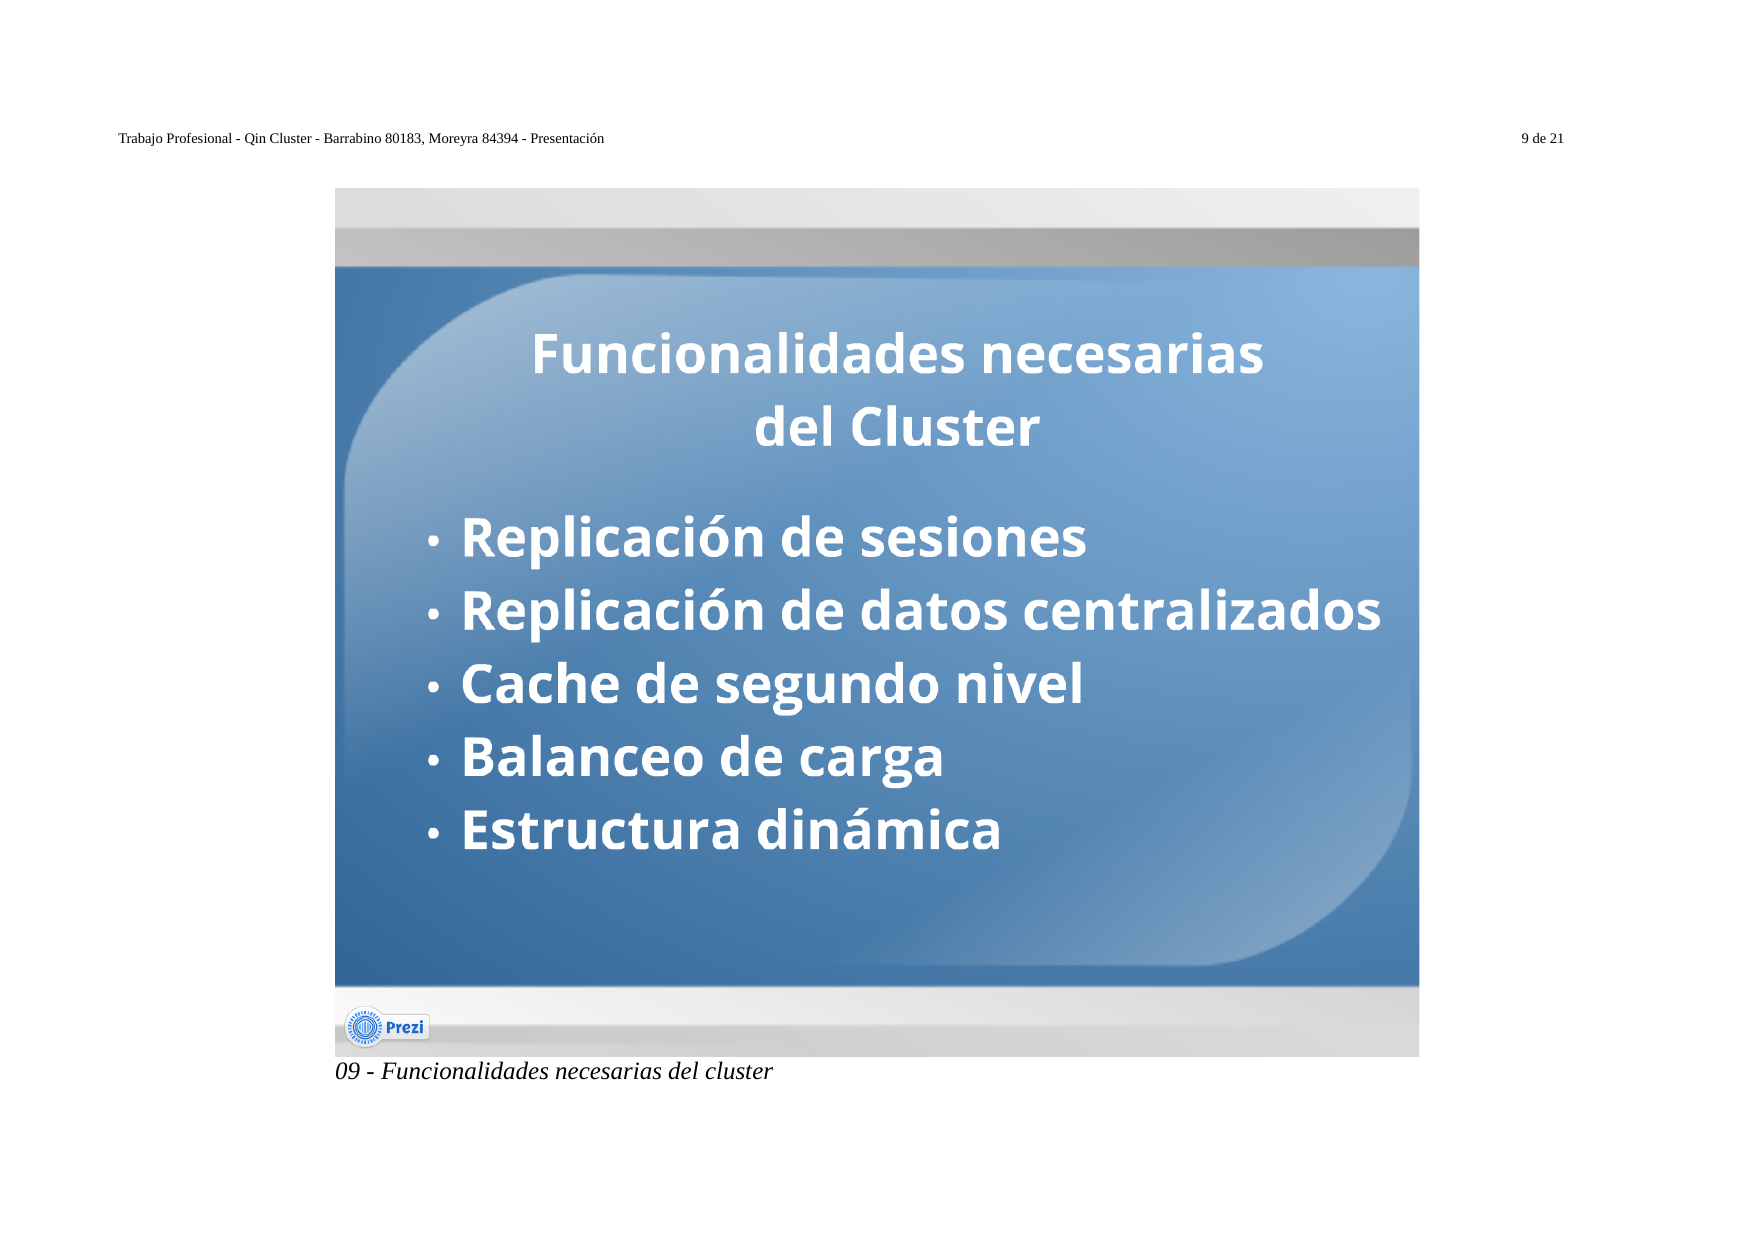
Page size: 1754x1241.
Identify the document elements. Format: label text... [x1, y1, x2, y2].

picture [335, 188, 1420, 1057]
text 09 - Funcionalidades necesarias del cluster [335, 1057, 1419, 1085]
